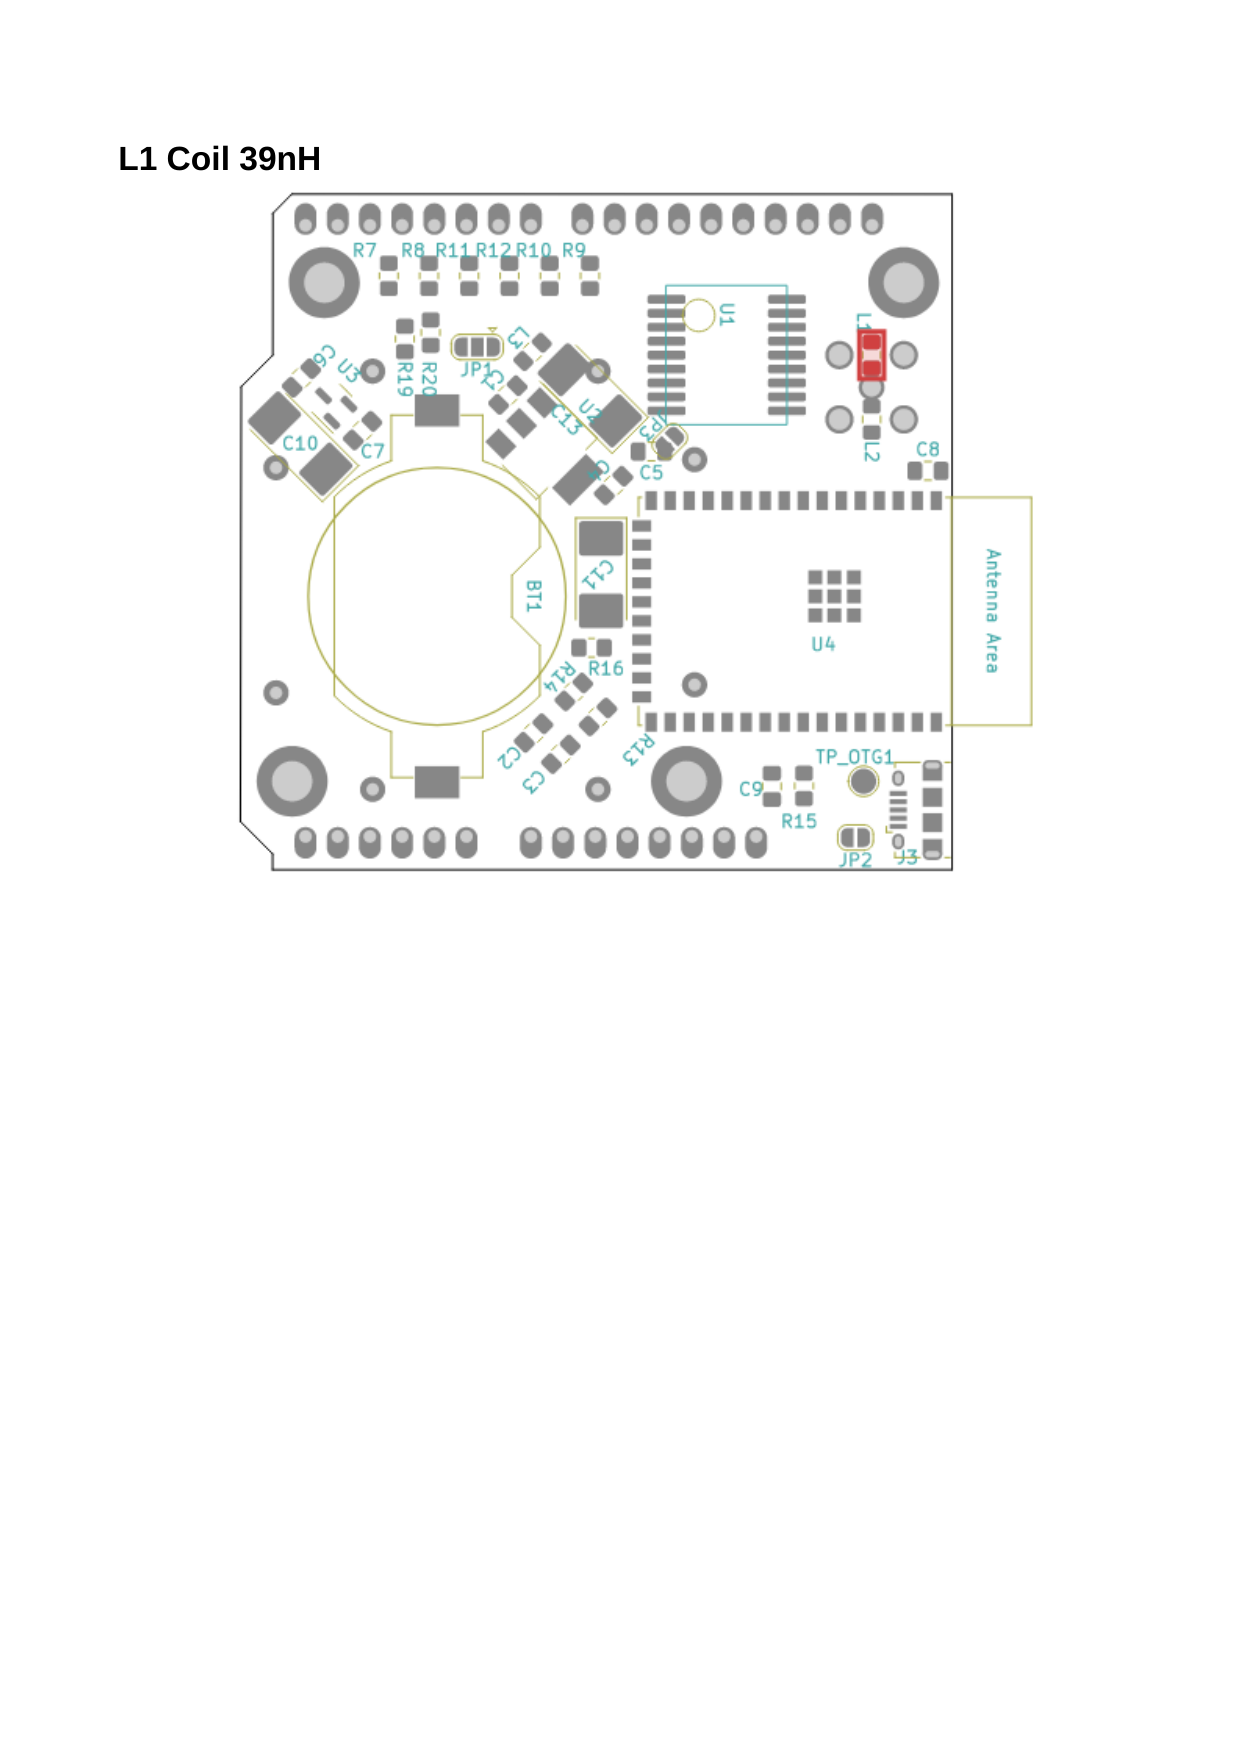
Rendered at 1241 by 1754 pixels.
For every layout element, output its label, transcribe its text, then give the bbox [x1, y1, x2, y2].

subtitle L1 Coil 39nH [118, 139, 1122, 178]
picture [204, 190, 1036, 876]
